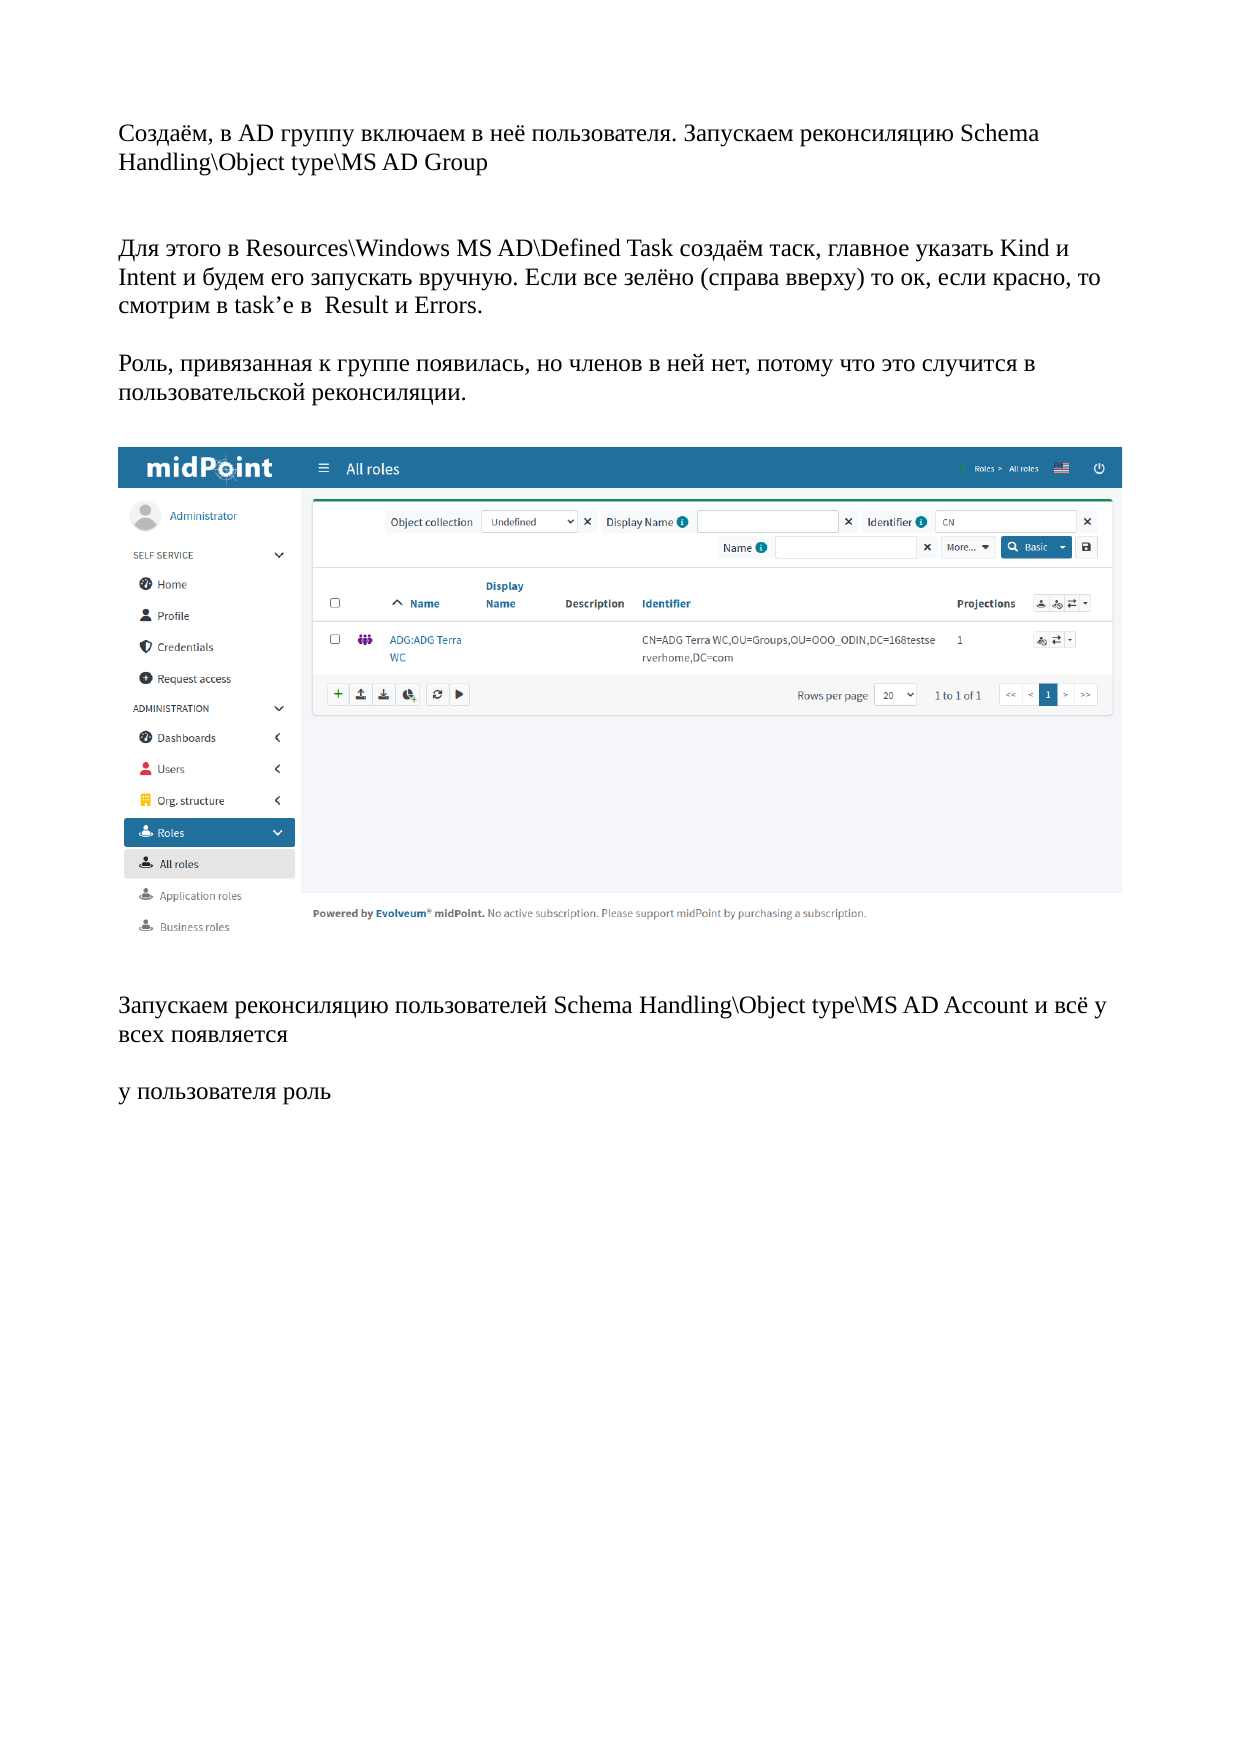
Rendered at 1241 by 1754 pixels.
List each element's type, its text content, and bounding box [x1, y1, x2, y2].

text у пользователя роль [118, 1076, 1122, 1105]
text Роль, привязанная к группе появилась, но членов в ней нет, потому что это случится в пользовательской реконсиляции. [118, 348, 1122, 406]
text Запускаем реконсиляцию пользователей Schema Handling\Object type\MS AD Account и всё у всех появляется [118, 990, 1122, 1048]
text Для этого в Resources\Windows MS AD\Defined Task создаём таск, главное указать Kind и Intent и будем его запускать вручную. Если все зелёно (справа вверху) то ок, если красно, то смотрим в task’е в Result и Errors. [118, 233, 1122, 319]
picture [118, 447, 1123, 933]
text Создаём, в AD группу включаем в неё пользователя. Запускаем реконсиляцию Schema Handling\Object type\MS AD Group [118, 118, 1122, 176]
